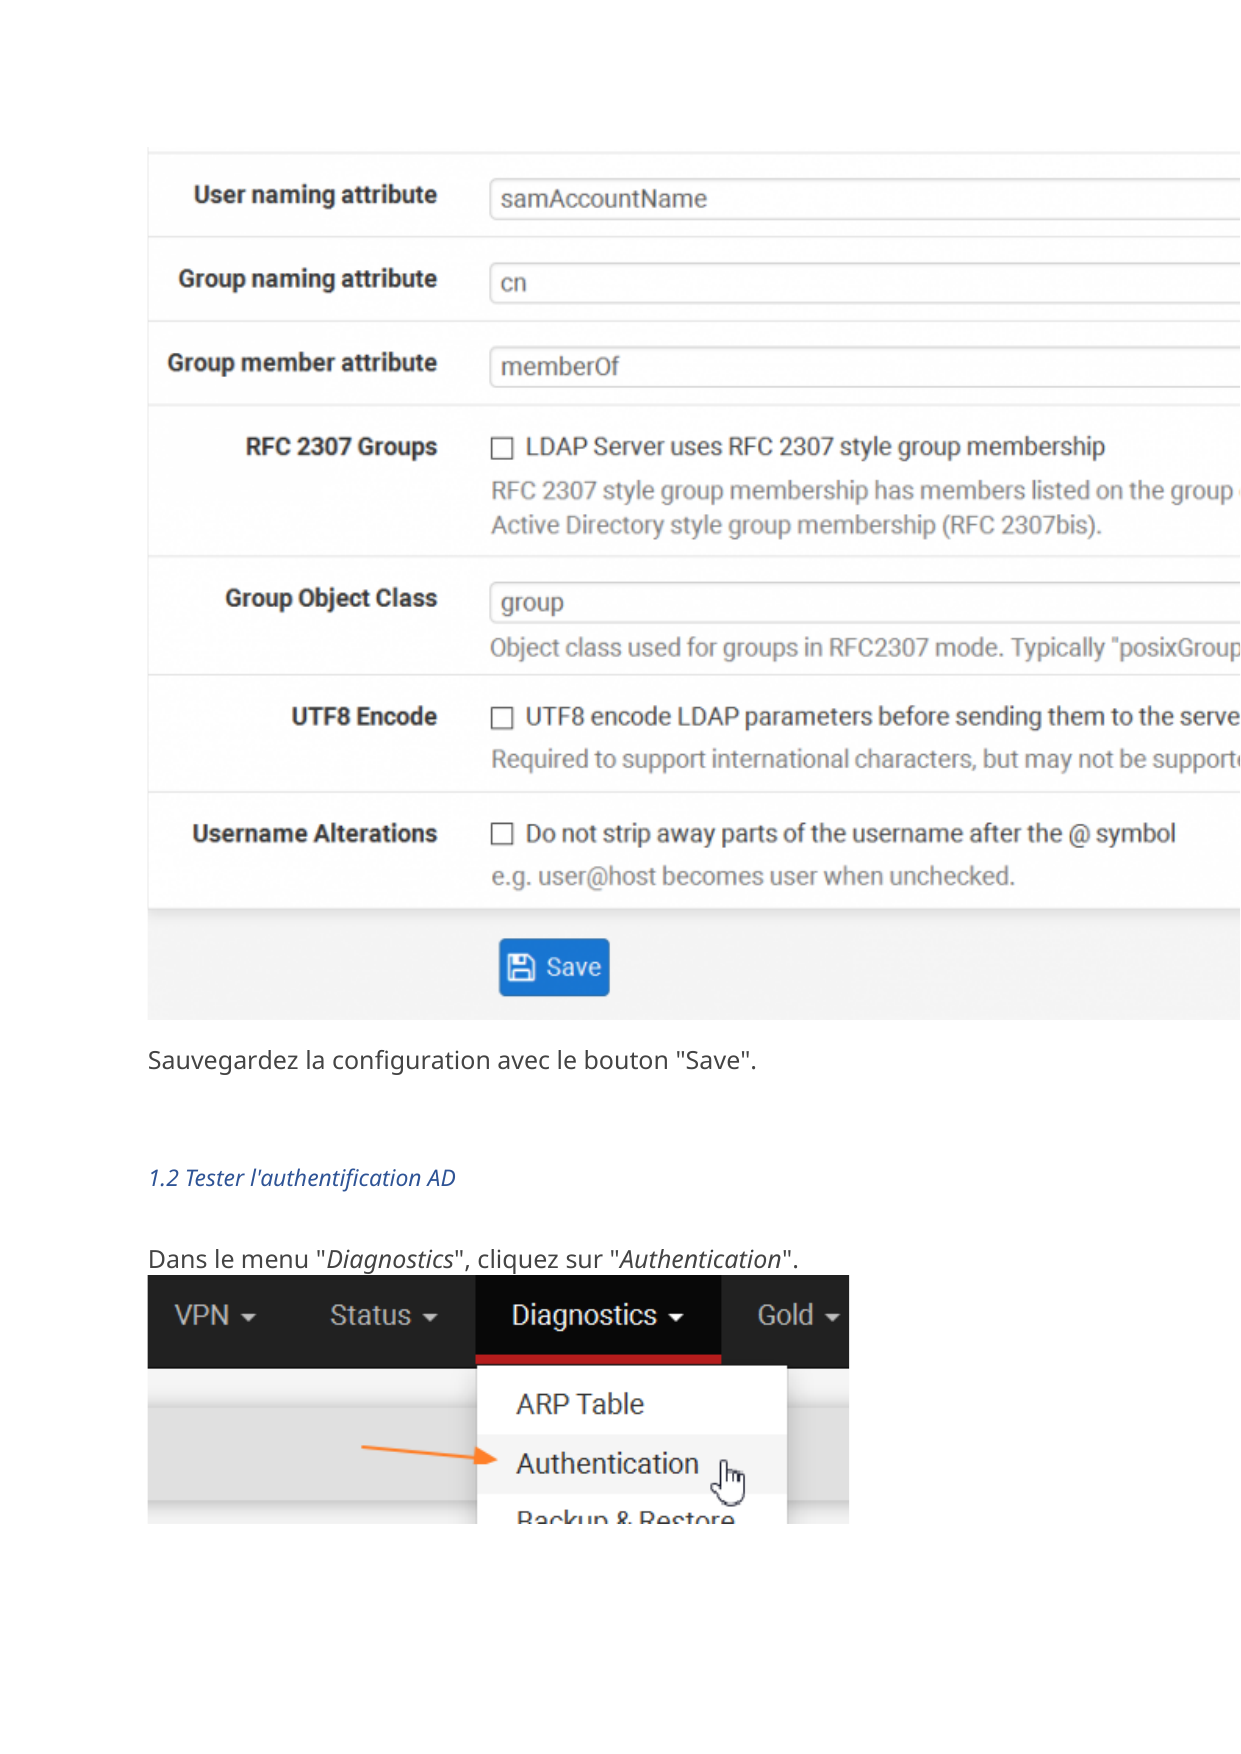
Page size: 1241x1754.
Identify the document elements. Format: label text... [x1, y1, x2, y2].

text Dans le menu "Diagnostics", cliquez sur "Authentication". [148, 1242, 1093, 1276]
text Sauvegardez la configuration avec le bouton "Save". [148, 1043, 1093, 1077]
subtitle 1.2 Tester l'authentification AD [148, 1162, 1093, 1193]
